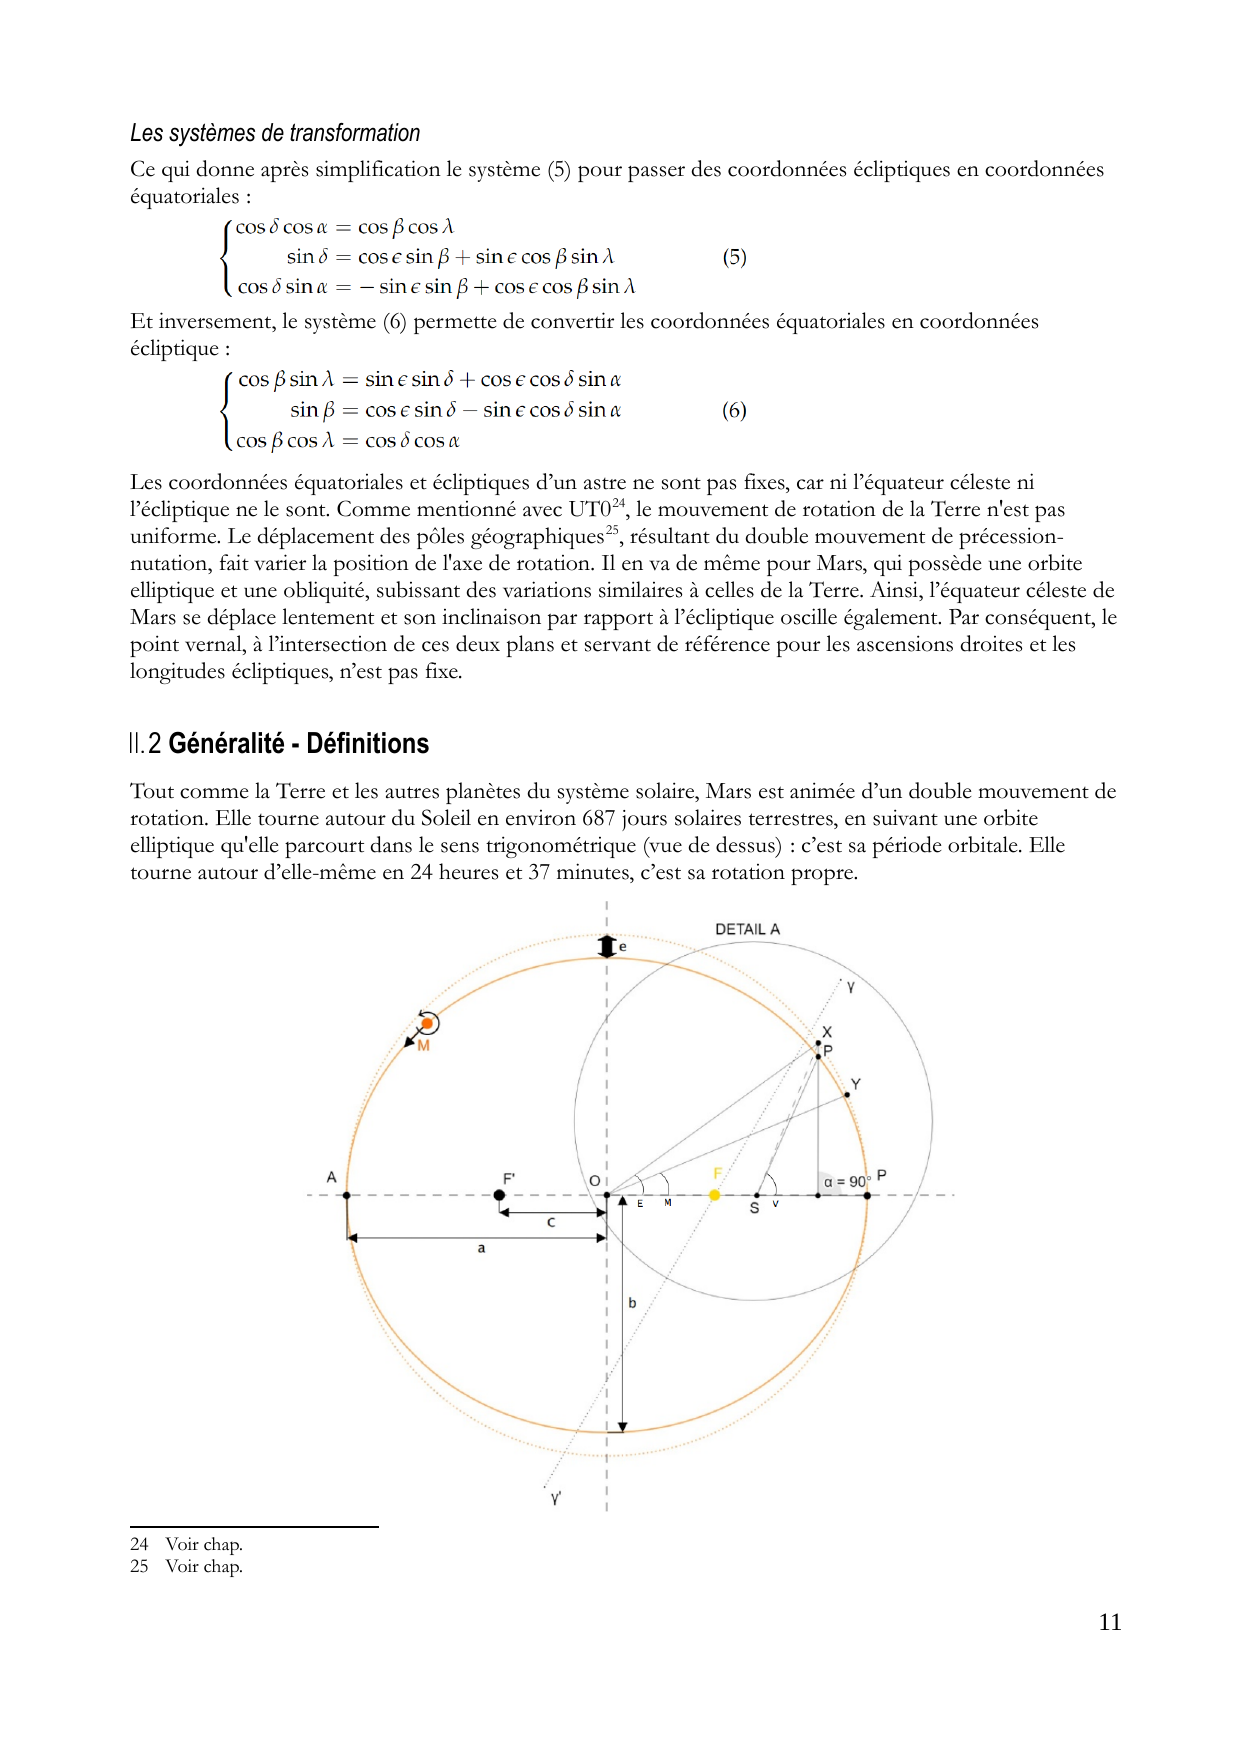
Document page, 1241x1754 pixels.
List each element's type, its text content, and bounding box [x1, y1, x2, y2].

picture [218, 368, 748, 454]
text Voir chap. [130, 1555, 1122, 1577]
picture [297, 901, 955, 1512]
picture [218, 216, 747, 301]
text Les systèmes de transformation [130, 118, 1122, 147]
text Tout comme la Terre et les autres planètes du système solaire, Mars est animée d’un double mouvement de rotation. Elle tourne autour du Soleil en environ 687 jours solaires terrestres, en suivant une orbite elliptique qu'elle parcourt dans le sens trigonométrique (vue de dessus) : c’est sa période orbitale. Elle tourne autour d’elle-même en 24 heures et 37 minutes, c’est sa rotation propre. [130, 778, 1122, 886]
text Les coordonnées équatoriales et écliptiques d’un astre ne sont pas fixes, car ni l’équateur céleste ni l’écliptique ne le sont. Comme mentionné avec UT0, le mouvement de rotation de la Terre n'est pas uniforme. Le déplacement des pôles géographiques, résultant du double mouvement de précession-nutation, fait varier la position de l'axe de rotation. Il en va de même pour Mars, qui possède une orbite elliptique et une obliquité, subissant des variations similaires à celles de la Terre. Ainsi, l’équateur céleste de Mars se déplace lentement et son inclinaison par rapport à l’écliptique oscille également. Par conséquent, le point vernal, à l’intersection de ces deux plans et servant de référence pour les ascensions droites et les longitudes écliptiques, n’est pas fixe. [130, 468, 1122, 684]
text Ce qui donne après simplification le système (5) pour passer des coordonnées écliptiques en coordonnées équatoriales : [130, 156, 1122, 209]
text Et inversement, le système (6) permette de convertir les coordonnées équatoriales en coordonnées écliptique : [130, 308, 1122, 362]
text II.2 Généralité - Définitions [130, 726, 1122, 760]
text Voir chap. [130, 1533, 1122, 1555]
